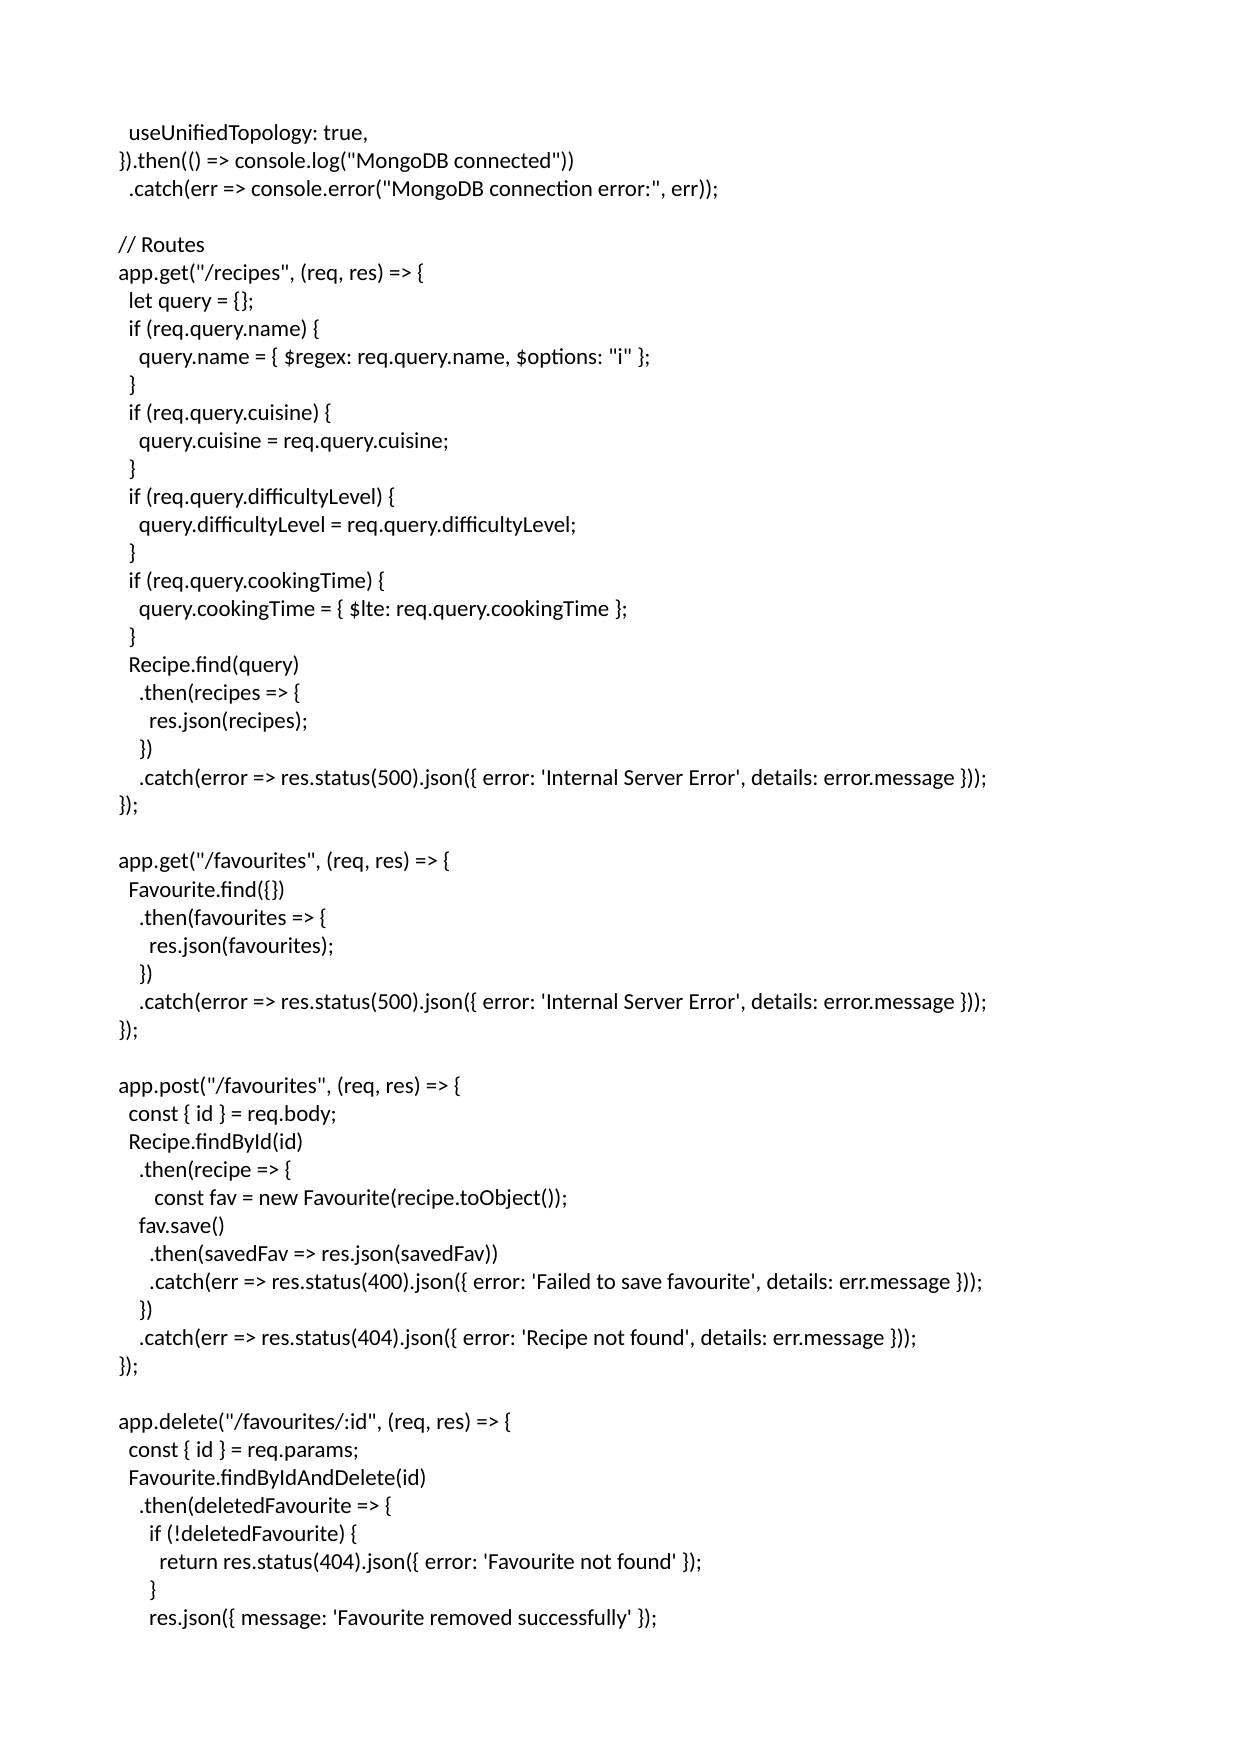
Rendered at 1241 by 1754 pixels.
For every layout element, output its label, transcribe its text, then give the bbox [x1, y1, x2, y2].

list .catch(error => res.status(500).json({ error: 'Internal Server Error', details: error.message })); [118, 987, 1122, 1015]
list app.get("/recipes", (req, res) => { [118, 258, 1122, 286]
list query.name = { $regex: req.query.name, $options: "i" }; [118, 342, 1122, 370]
list Recipe.findById(id) [118, 1127, 1122, 1155]
list fav.save() [118, 1211, 1122, 1239]
list if (req.query.difficultyLevel) { [118, 482, 1122, 510]
list } [118, 1575, 1122, 1603]
list .catch(err => console.error("MongoDB connection error:", err)); [118, 174, 1122, 202]
list }) [118, 734, 1122, 763]
list .then(recipe => { [118, 1155, 1122, 1183]
list }).then(() => console.log("MongoDB connected")) [118, 146, 1122, 174]
list Recipe.find(query) [118, 651, 1122, 678]
list } [118, 454, 1122, 482]
list res.json(recipes); [118, 707, 1122, 734]
list }); [118, 1351, 1122, 1379]
list query.cuisine = req.query.cuisine; [118, 426, 1122, 454]
list Favourite.findByIdAndDelete(id) [118, 1463, 1122, 1491]
list app.get("/favourites", (req, res) => { [118, 847, 1122, 875]
list }); [118, 1015, 1122, 1043]
list return res.status(404).json({ error: 'Favourite not found' }); [118, 1547, 1122, 1575]
list // Routes [118, 230, 1122, 258]
list let query = {}; [118, 286, 1122, 314]
list const fav = new Favourite(recipe.toObject()); [118, 1183, 1122, 1211]
list res.json(favourites); [118, 931, 1122, 959]
list if (!deletedFavourite) { [118, 1519, 1122, 1547]
list .then(savedFav => res.json(savedFav)) [118, 1239, 1122, 1267]
list query.cookingTime = { $lte: req.query.cookingTime }; [118, 594, 1122, 622]
list .then(deletedFavourite => { [118, 1491, 1122, 1519]
list useUnifiedTopology: true, [118, 118, 1122, 146]
list }); [118, 791, 1122, 819]
list } [118, 538, 1122, 566]
list if (req.query.cuisine) { [118, 398, 1122, 426]
list .catch(err => res.status(404).json({ error: 'Recipe not found', details: err.message })); [118, 1323, 1122, 1351]
list if (req.query.name) { [118, 314, 1122, 342]
list Favourite.find({}) [118, 875, 1122, 903]
list }) [118, 1295, 1122, 1323]
list res.json({ message: 'Favourite removed successfully' }); [118, 1603, 1122, 1631]
list }) [118, 959, 1122, 987]
list app.delete("/favourites/:id", (req, res) => { [118, 1407, 1122, 1435]
list .then(favourites => { [118, 903, 1122, 931]
list if (req.query.cookingTime) { [118, 566, 1122, 594]
list query.difficultyLevel = req.query.difficultyLevel; [118, 510, 1122, 538]
list const { id } = req.body; [118, 1099, 1122, 1127]
list .catch(error => res.status(500).json({ error: 'Internal Server Error', details: error.message })); [118, 763, 1122, 791]
list const { id } = req.params; [118, 1435, 1122, 1463]
list .catch(err => res.status(400).json({ error: 'Failed to save favourite', details: err.message })); [118, 1267, 1122, 1295]
list .then(recipes => { [118, 678, 1122, 707]
list } [118, 370, 1122, 398]
list } [118, 622, 1122, 651]
list app.post("/favourites", (req, res) => { [118, 1071, 1122, 1099]
